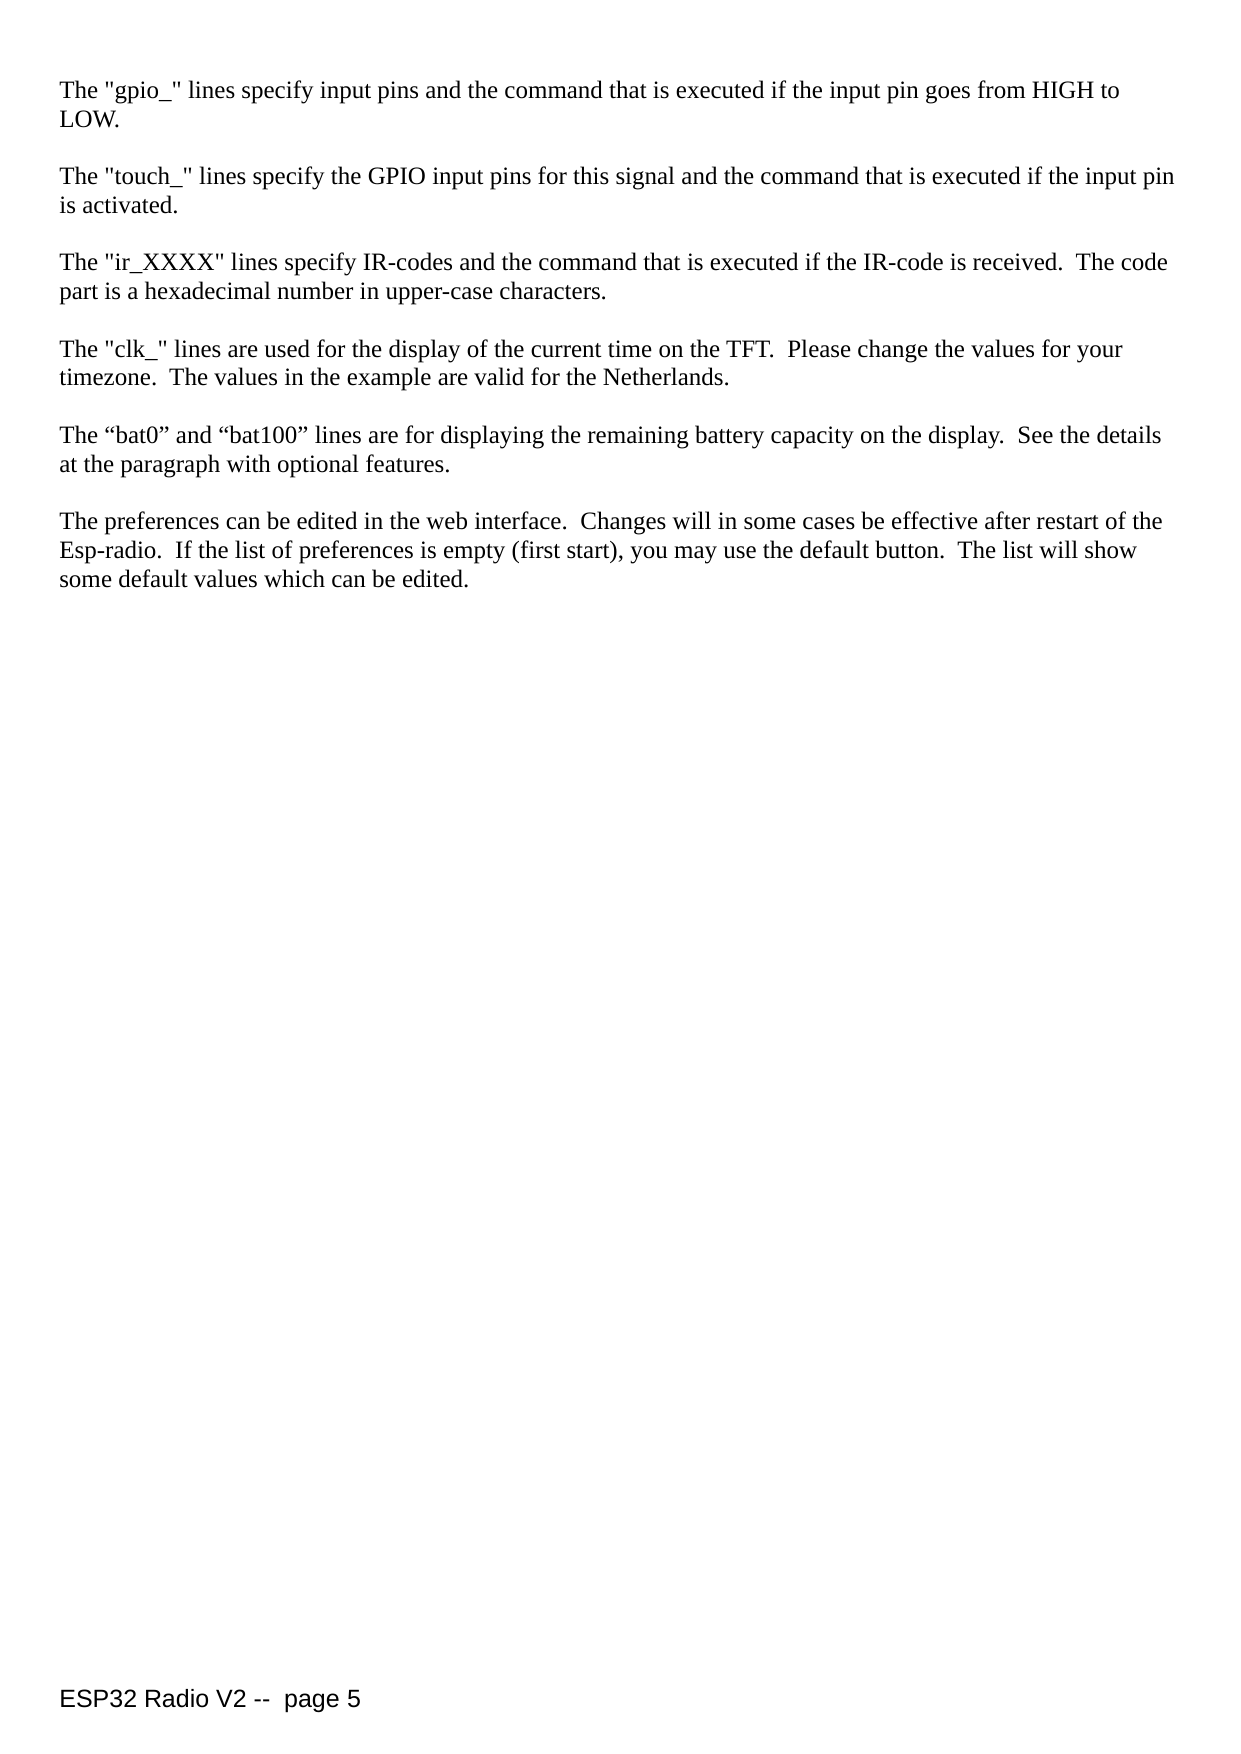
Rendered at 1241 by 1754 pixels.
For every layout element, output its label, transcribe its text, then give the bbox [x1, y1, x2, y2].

text The "clk_" lines are used for the display of the current time on the TFT. Please change the values for your timezone. The values in the example are valid for the Netherlands. [59, 334, 1181, 391]
text The preferences can be edited in the web interface. Changes will in some cases be effective after restart of the Esp-radio. If the list of preferences is empty (first start), you may use the default button. The list will show some default values which can be edited. [59, 506, 1181, 592]
text The "gpio_" lines specify input pins and the command that is executed if the input pin goes from HIGH to LOW. [59, 75, 1181, 132]
text The "ir_XXXX" lines specify IR-codes and the command that is executed if the IR-code is received. The code part is a hexadecimal number in upper-case characters. [59, 247, 1181, 305]
text The "touch_" lines specify the GPIO input pins for this signal and the command that is executed if the input pin is activated. [59, 161, 1181, 219]
text The “bat0” and “bat100” lines are for displaying the remaining battery capacity on the display. See the details at the paragraph with optional features. [59, 420, 1181, 477]
